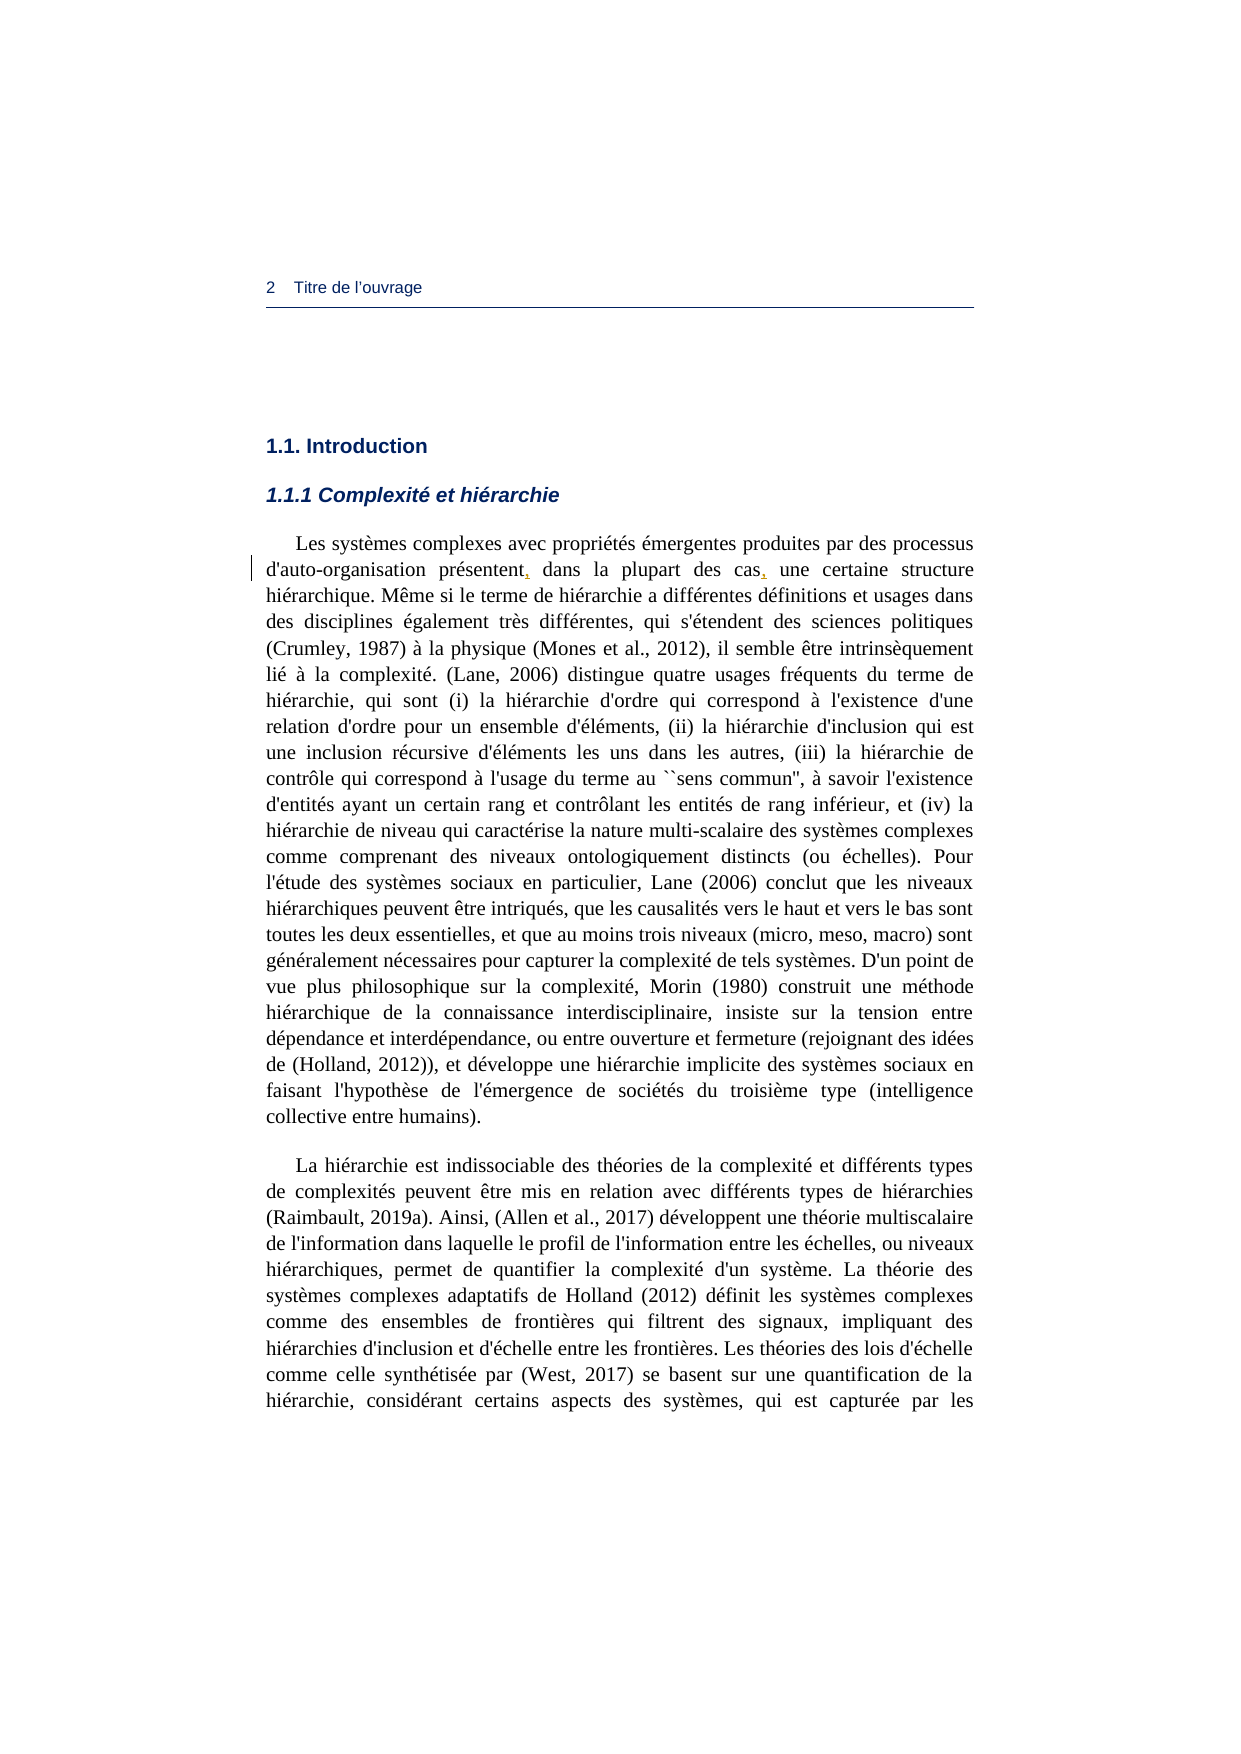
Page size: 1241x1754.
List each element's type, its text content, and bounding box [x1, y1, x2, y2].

text Les systèmes complexes avec propriétés émergentes produites par des processus d'auto-organisation présentent, dans la plupart des cas, une certaine structure hiérarchique. Même si le terme de hiérarchie a différentes définitions et usages dans des disciplines également très différentes, qui s'étendent des sciences politiques (Crumley, 1987) à la physique (Mones et al., 2012), il semble être intrinsèquement lié à la complexité. (Lane, 2006) distingue quatre usages fréquents du terme de hiérarchie, qui sont (i) la hiérarchie d'ordre qui correspond à l'existence d'une relation d'ordre pour un ensemble d'éléments, (ii) la hiérarchie d'inclusion qui est une inclusion récursive d'éléments les uns dans les autres, (iii) la hiérarchie de contrôle qui correspond à l'usage du terme au ``sens commun'', à savoir l'existence d'entités ayant un certain rang et contrôlant les entités de rang inférieur, et (iv) la hiérarchie de niveau qui caractérise la nature multi-scalaire des systèmes complexes comme comprenant des niveaux ontologiquement distincts (ou échelles). Pour l'étude des systèmes sociaux en particulier, Lane (2006) conclut que les niveaux hiérarchiques peuvent être intriqués, que les causalités vers le haut et vers le bas sont toutes les deux essentielles, et que au moins trois niveaux (micro, meso, macro) sont généralement nécessaires pour capturer la complexité de tels systèmes. D'un point de vue plus philosophique sur la complexité, Morin (1980) construit une méthode hiérarchique de la connaissance interdisciplinaire, insiste sur la tension entre dépendance et interdépendance, ou entre ouverture et fermeture (rejoignant des idées de (Holland, 2012)), et développe une hiérarchie implicite des systèmes sociaux en faisant l'hypothèse de l'émergence de sociétés du troisième type (intelligence collective entre humains). [266, 529, 974, 1128]
subtitle 1.1.1 Complexité et hiérarchie [266, 480, 974, 506]
text La hiérarchie est indissociable des théories de la complexité et différents types de complexités peuvent être mis en relation avec différents types de hiérarchies (Raimbault, 2019a). Ainsi, (Allen et al., 2017) développent une théorie multiscalaire de l'information dans laquelle le profil de l'information entre les échelles, ou niveaux hiérarchiques, permet de quantifier la complexité d'un système. La théorie des systèmes complexes adaptatifs de Holland (2012) définit les systèmes complexes comme des ensembles de frontières qui filtrent des signaux, impliquant des hiérarchies d'inclusion et d'échelle entre les frontières. Les théories des lois d'échelle comme celle synthétisée par (West, 2017) se basent sur une quantification de la hiérarchie, considérant certains aspects des systèmes, qui est capturée par les exposants des lois d'échelle. La hiérarchie peut être endogène à la complexité, ou à la connaissance du complexe elle-même. (Fanelli & Glanzel, 2013) fournissent ainsi des éléments empiriques témoignant d'une ``hiérarchie des sciences'', au sens d'une possibilité plus ou moins grande de parvenir à des consensus théoriques et méthodologiques. Cela correspond dans une certaine mesure à la ``complexité ontologique'' de Pumain (2003) qui se base sur le nombre de points de vue nécessaire pour capturer un système, ou bien le nombre de perspectives dans le cadre d'un perspectivisme appliqué (Raimbault, 2020a). Que ce soit en lien avec les systèmes eux-mêmes ou avec les modèles et théories de ceux-ci, leur structure hiérarchique apparaît donc être étroitement liée à leur complexité. [266, 1151, 974, 1412]
text 1.1. Introduction [266, 431, 974, 457]
